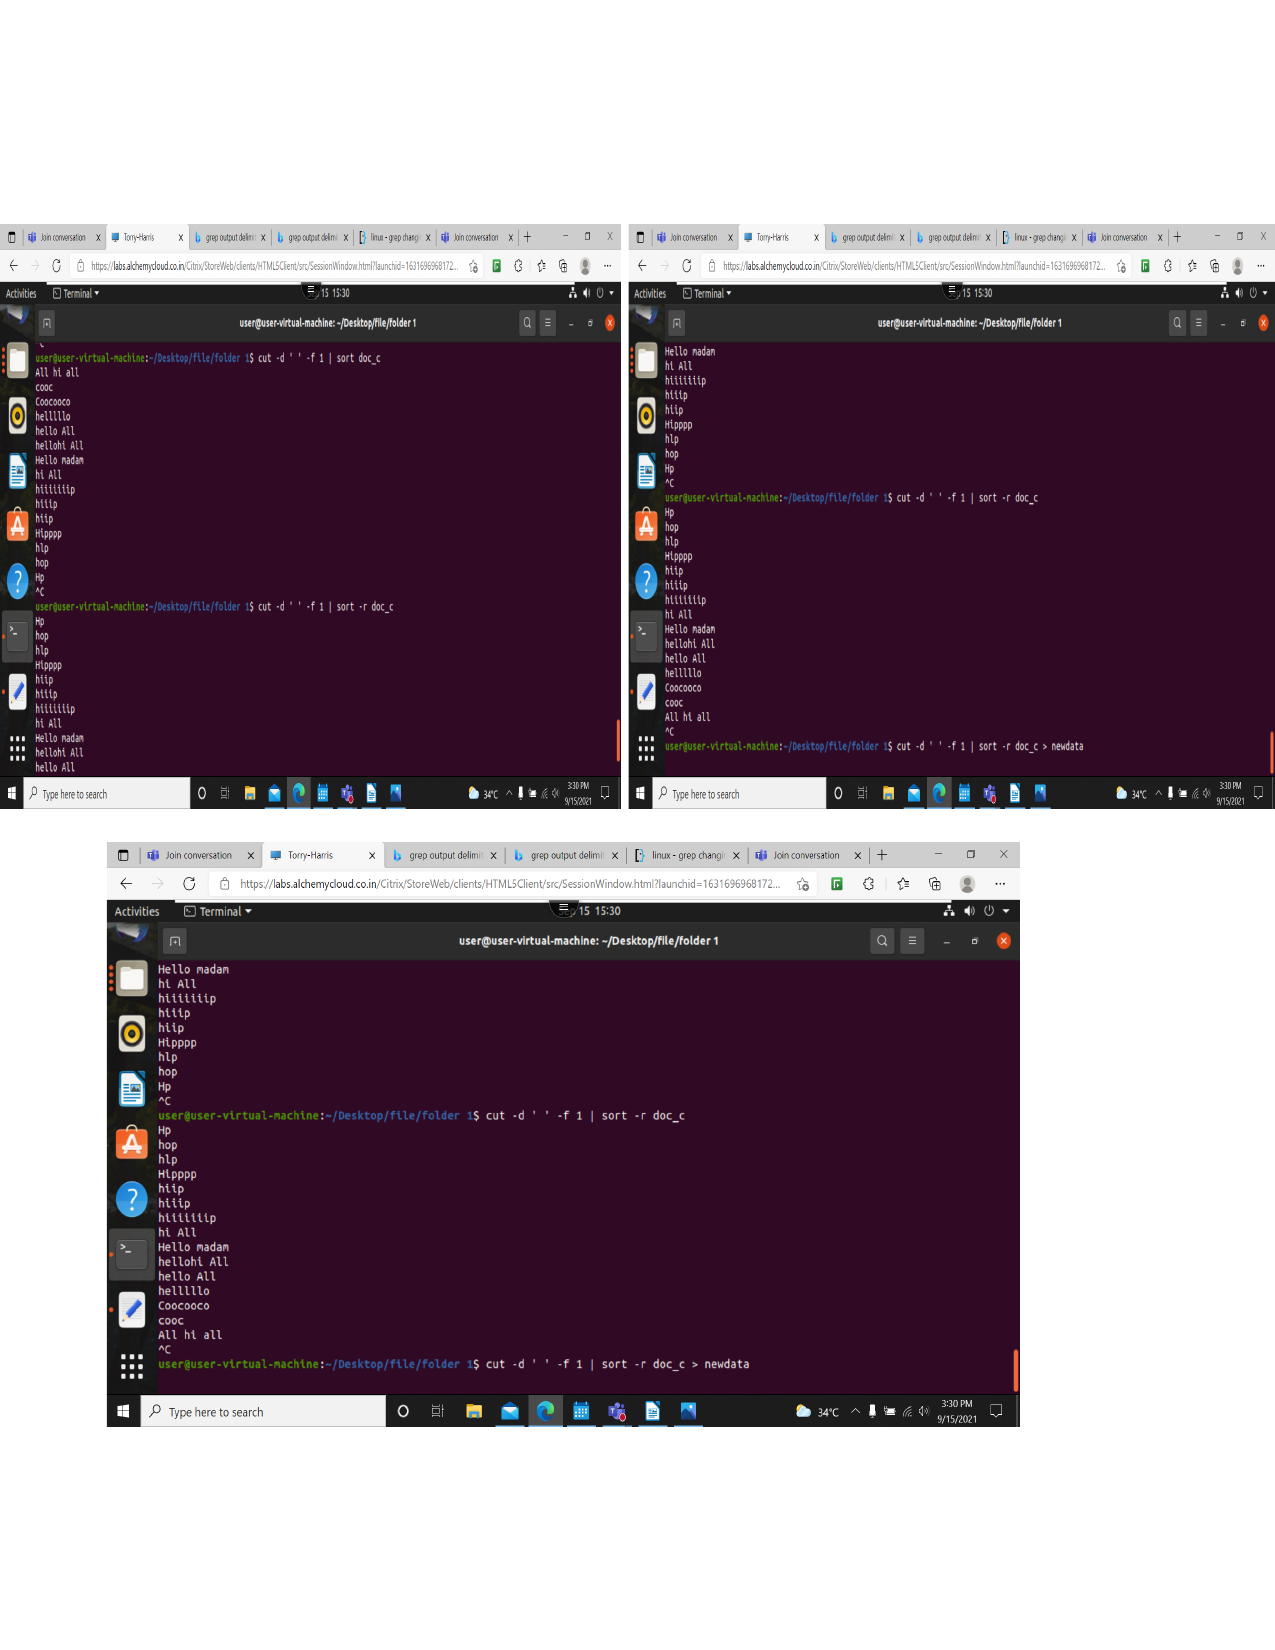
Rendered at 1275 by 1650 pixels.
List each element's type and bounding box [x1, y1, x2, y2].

picture [106, 842, 1020, 1427]
picture [628, 224, 1275, 809]
picture [0, 224, 621, 809]
